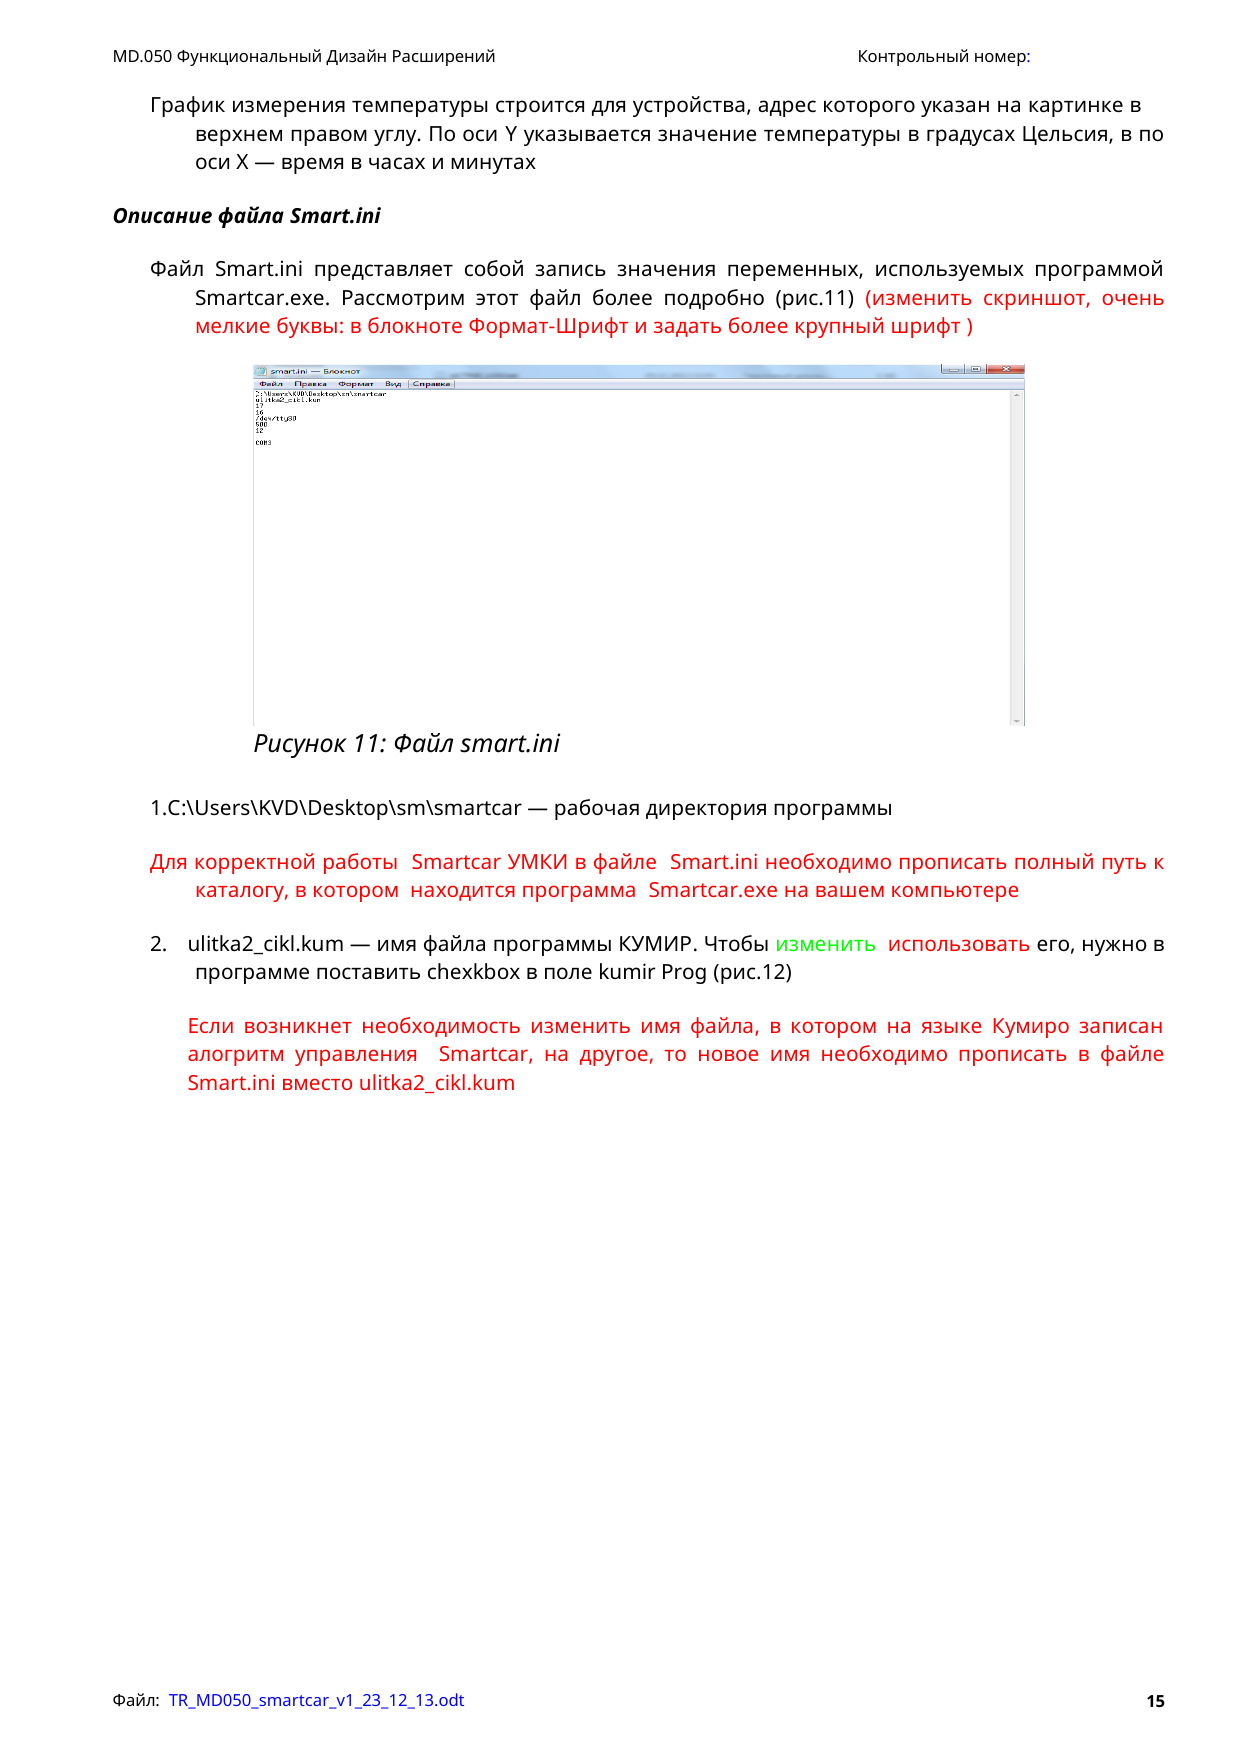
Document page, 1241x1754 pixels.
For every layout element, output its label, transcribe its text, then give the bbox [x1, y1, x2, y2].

picture [253, 364, 1025, 726]
text Для корректной работы Smartcar УМКИ в файле Smart.ini необходимо прописать полный путь к каталогу, в котором находится программа Smartcar.exe на вашем компьютере [150, 847, 1165, 904]
list ulitka2_cikl.kum — имя файла программы КУМИР. Чтобы изменить использовать его, нужно в программе поставить chexkbox в поле kumir Prog (рис.12) [150, 929, 1165, 986]
text График измерения температуры строится для устройства, адрес которого указан на картинке в верхнем правом углу. По оси Y указывается значение температуры в градусах Цельсия, в по оси X — время в часах и минутах [150, 90, 1165, 176]
subtitle Описание файла Smart.ini [112, 201, 1165, 229]
text Рисунок 11: Файл smart.ini [253, 726, 1024, 759]
text 1.C:\Users\KVD\Desktop\sm\smartcar — рабочая директория программы [150, 793, 1165, 822]
text Если возникнет необходимость изменить имя файла, в котором на языке Кумиро записан алогритм управления Smartcar, на другое, то новое имя необходимо прописать в файле Smart.ini вместо ulitka2_cikl.kum [187, 1011, 1165, 1096]
text Файл Smart.ini представляет собой запись значения переменных, используемых программой Smartcar.exe. Рассмотрим этот файл более подробно (рис.11) (изменить скриншот, очень мелкие буквы: в блокноте Формат-Шрифт и задать более крупный шрифт ) [150, 254, 1165, 340]
